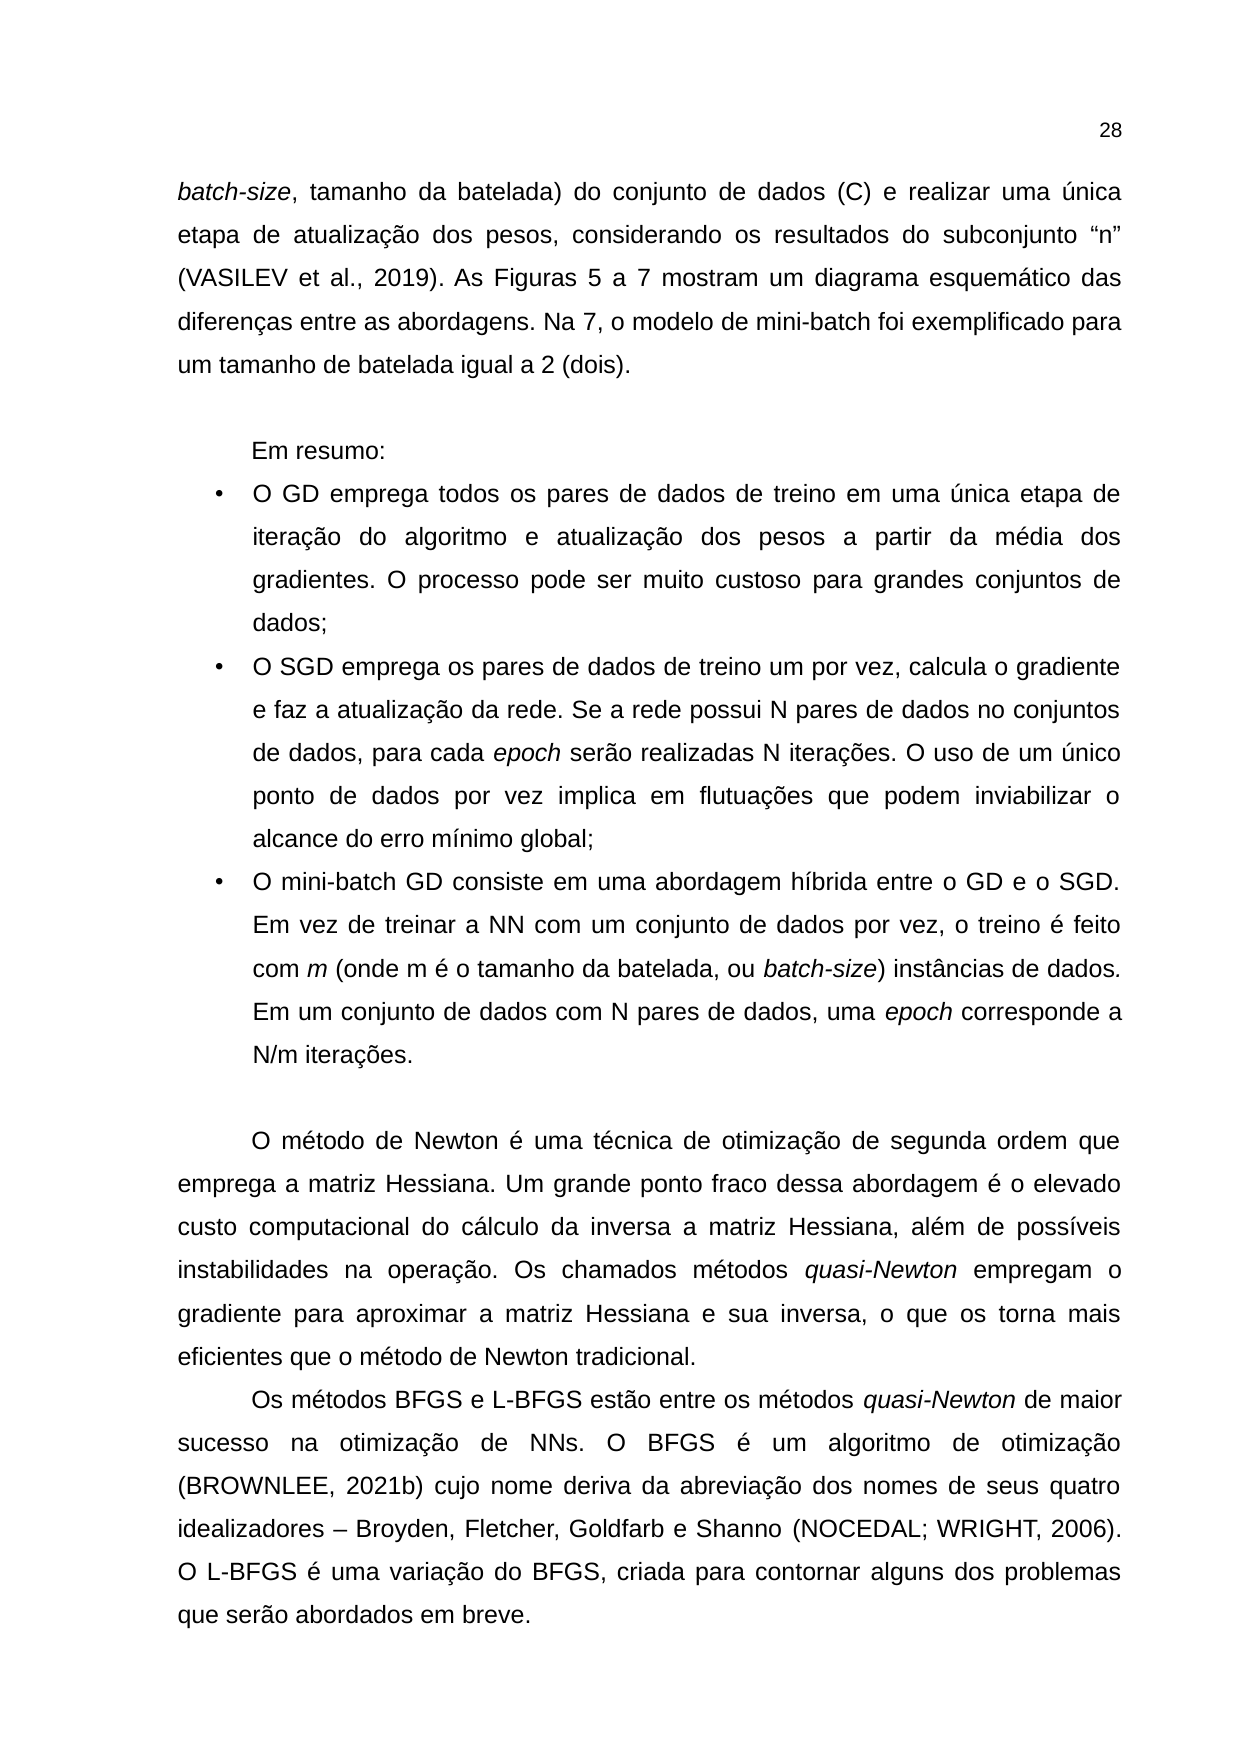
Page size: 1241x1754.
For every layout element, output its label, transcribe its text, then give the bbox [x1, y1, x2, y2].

text Os métodos BFGS e L-BFGS estão entre os métodos quasi-Newton de maior sucesso na otimização de NNs. O BFGS é um algoritmo de otimização (BROWNLEE, 2021b) cujo nome deriva da abreviação dos nomes de seus quatro idealizadores – Broyden, Fletcher, Goldfarb e Shanno (NOCEDAL; WRIGHT, 2006). O L-BFGS é uma variação do BFGS, criada para contornar alguns dos problemas que serão abordados em breve. [177, 1385, 1122, 1629]
list O SGD emprega os pares de dados de treino um por vez, calcula o gradiente e faz a atualização da rede. Se a rede possui N pares de dados no conjuntos de dados, para cada epoch serão realizadas N iterações. O uso de um único ponto de dados por vez implica em flutuações que podem inviabilizar o alcance do erro mínimo global; [215, 652, 1122, 853]
text Como o SGD atualiza os pesos a cada ponto ou instância de treino, Se aquele ponto, em específico, for um conjunto de entradas e saídas que tenda a ser mais a ser uma exceção do que a ser regido pela mesma “regra” dos demais pontos, ele será, na prática, um ruído. Assim, ele irá aumentar o erro da rede ao invés de diminuir, dificultando o treino da capacidade de generalização da NN. Uma estratégia para contornar isso consiste no emprego de mini-batchs (ou mini-bateladas). O mini-batch GD consiste em acumular o erro para uma parte (m ou batch-size, tamanho da batelada) do conjunto de dados (C) e realizar uma única etapa de atualização dos pesos, considerando os resultados do subconjunto “n” (VASILEV et al., 2019). As Figuras 5 a 7 mostram um diagrama esquemático das diferenças entre as abordagens. Na Figura 7, o modelo de mini-batch foi exemplificado para um tamanho de batelada igual a 2 (dois). [177, 177, 1122, 378]
text Em resumo: [177, 436, 1122, 464]
list O mini-batch GD consiste em uma abordagem híbrida entre o GD e o SGD. Em vez de treinar a NN com um conjunto de dados por vez, o treino é feito com m (onde m é o tamanho da batelada, ou batch-size) instâncias de dados. Em um conjunto de dados com N pares de dados, uma epoch corresponde a N/m iterações. [215, 867, 1122, 1069]
list O GD emprega todos os pares de dados de treino em uma única etapa de iteração do algoritmo e atualização dos pesos a partir da média dos gradientes. O processo pode ser muito custoso para grandes conjuntos de dados; [215, 479, 1122, 637]
text O método de Newton é uma técnica de otimização de segunda ordem que emprega a matriz Hessiana. Um grande ponto fraco dessa abordagem é o elevado custo computacional do cálculo da inversa a matriz Hessiana, além de possíveis instabilidades na operação. Os chamados métodos quasi-Newton empregam o gradiente para aproximar a matriz Hessiana e sua inversa, o que os torna mais eficientes que o método de Newton tradicional. [177, 1126, 1122, 1371]
